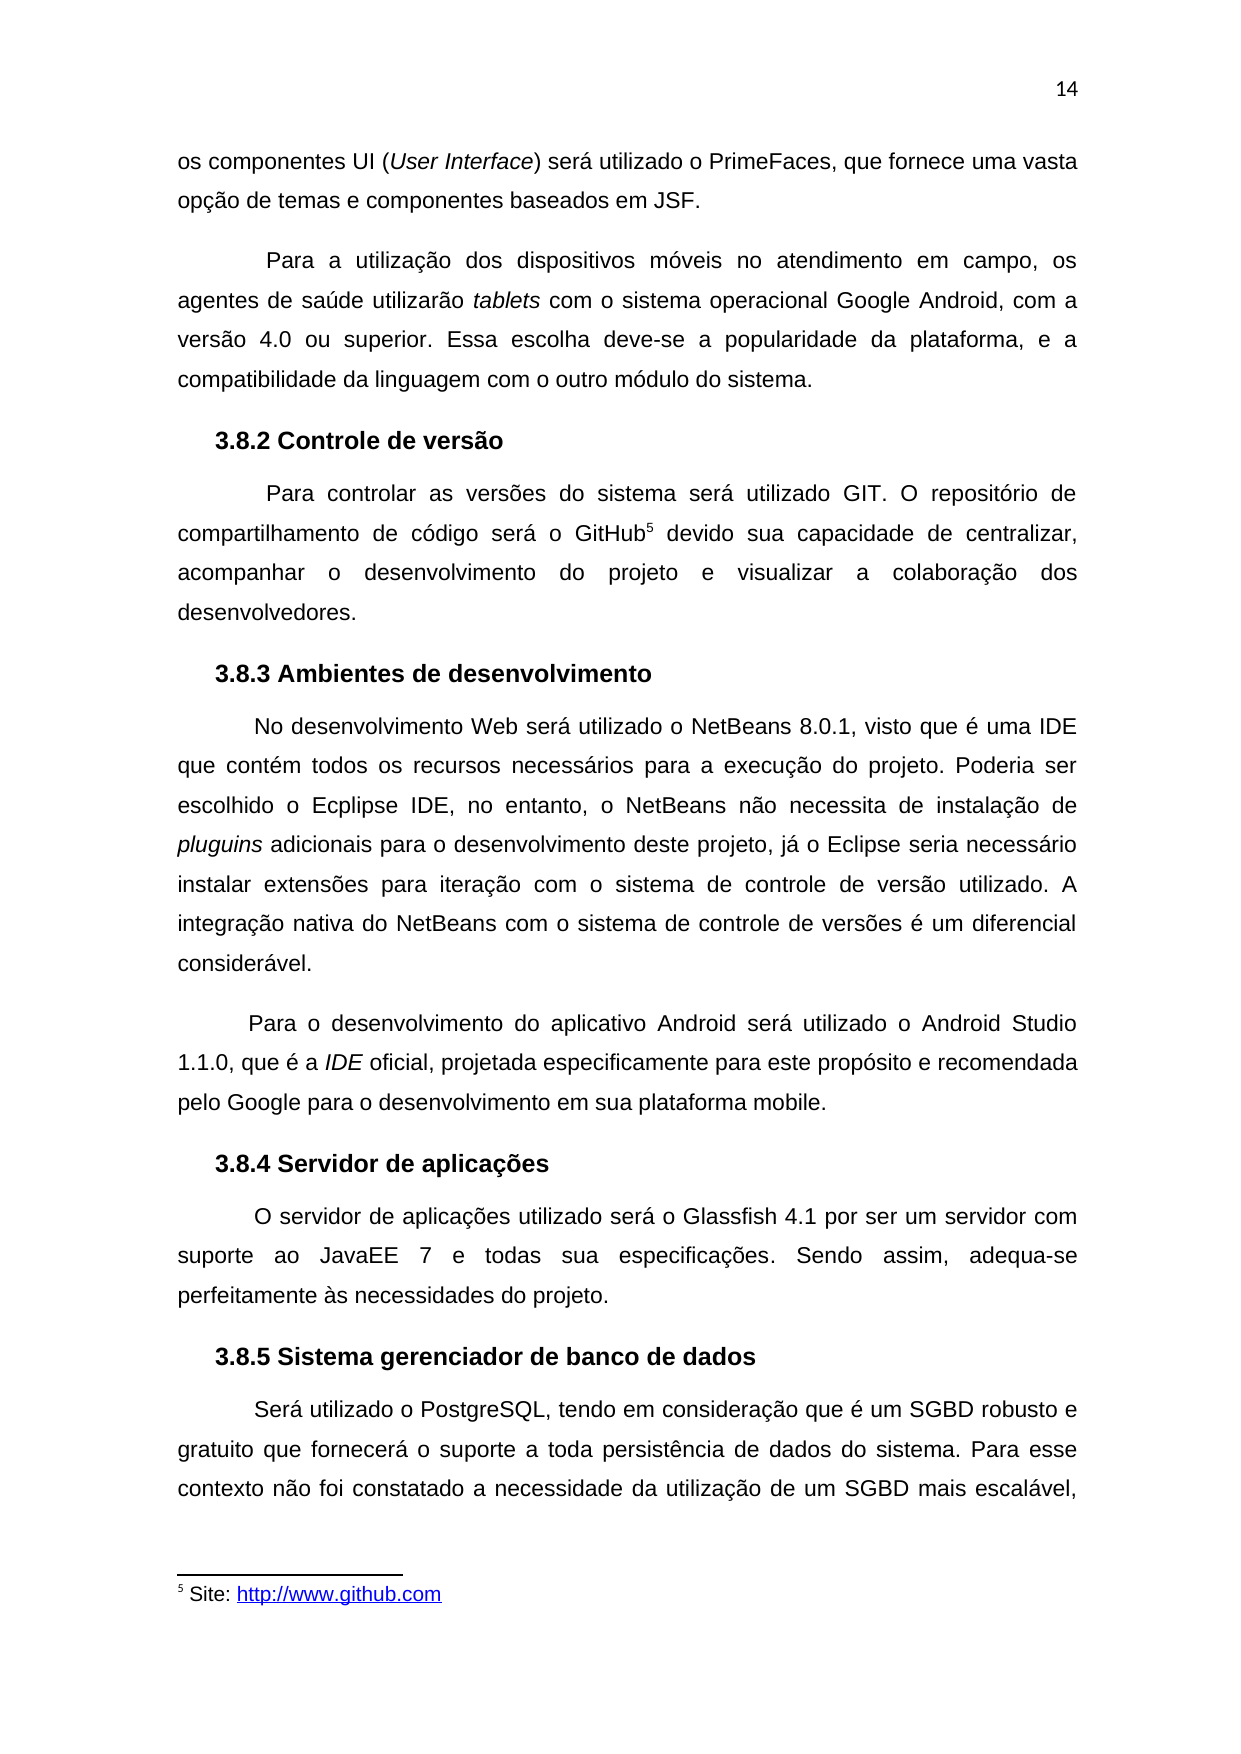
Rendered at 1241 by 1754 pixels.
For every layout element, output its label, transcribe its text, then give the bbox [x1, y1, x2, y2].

text Para controlar as versões do sistema será utilizado GIT. O repositório de compartilhamento de código será o GitHub devido sua capacidade de centralizar, acompanhar o desenvolvimento do projeto e visualizar a colaboração dos desenvolvedores. [177, 480, 1078, 625]
text 3.8.4 Servidor de aplicações [177, 1149, 1078, 1178]
text Para o desenvolvimento do aplicativo Android será utilizado o Android Studio 1.1.0, que é a IDE oficial, projetada especificamente para este propósito e recomendada pelo Google para o desenvolvimento em sua plataforma mobile. [177, 1010, 1078, 1115]
text 3.8.2 Controle de versão [177, 426, 1078, 455]
text Para a utilização dos dispositivos móveis no atendimento em campo, os agentes de saúde utilizarão tablets com o sistema operacional Google Android, com a versão 4.0 ou superior. Essa escolha deve-se a popularidade da plataforma, e a compatibilidade da linguagem com o outro módulo do sistema. [177, 247, 1078, 392]
text O servidor de aplicações utilizado será o Glassfish 4.1 por ser um servidor com suporte ao JavaEE 7 e todas sua especificações. Sendo assim, adequa-se perfeitamente às necessidades do projeto. [177, 1203, 1078, 1308]
text 3.8.3 Ambientes de desenvolvimento [177, 659, 1078, 688]
text Será utilizado o PostgreSQL, tendo em consideração que é um SGBD robusto e gratuito que fornecerá o suporte a toda persistência de dados do sistema. Para esse contexto não foi constatado a necessidade da utilização de um SGBD mais escalável, [177, 1396, 1078, 1501]
text os componentes UI (User Interface) será utilizado o PrimeFaces, que fornece uma vasta opção de temas e componentes baseados em JSF. [177, 148, 1078, 213]
text Site: http://www.github.com [177, 1581, 1078, 1606]
text No desenvolvimento Web será utilizado o NetBeans 8.0.1, visto que é uma IDE que contém todos os recursos necessários para a execução do projeto. Poderia ser escolhido o Ecplipse IDE, no entanto, o NetBeans não necessita de instalação de pluguins adicionais para o desenvolvimento deste projeto, já o Eclipse seria necessário instalar extensões para iteração com o sistema de controle de versão utilizado. A integração nativa do NetBeans com o sistema de controle de versões é um diferencial considerável. [177, 713, 1078, 976]
text 3.8.5 Sistema gerenciador de banco de dados [177, 1342, 1078, 1371]
